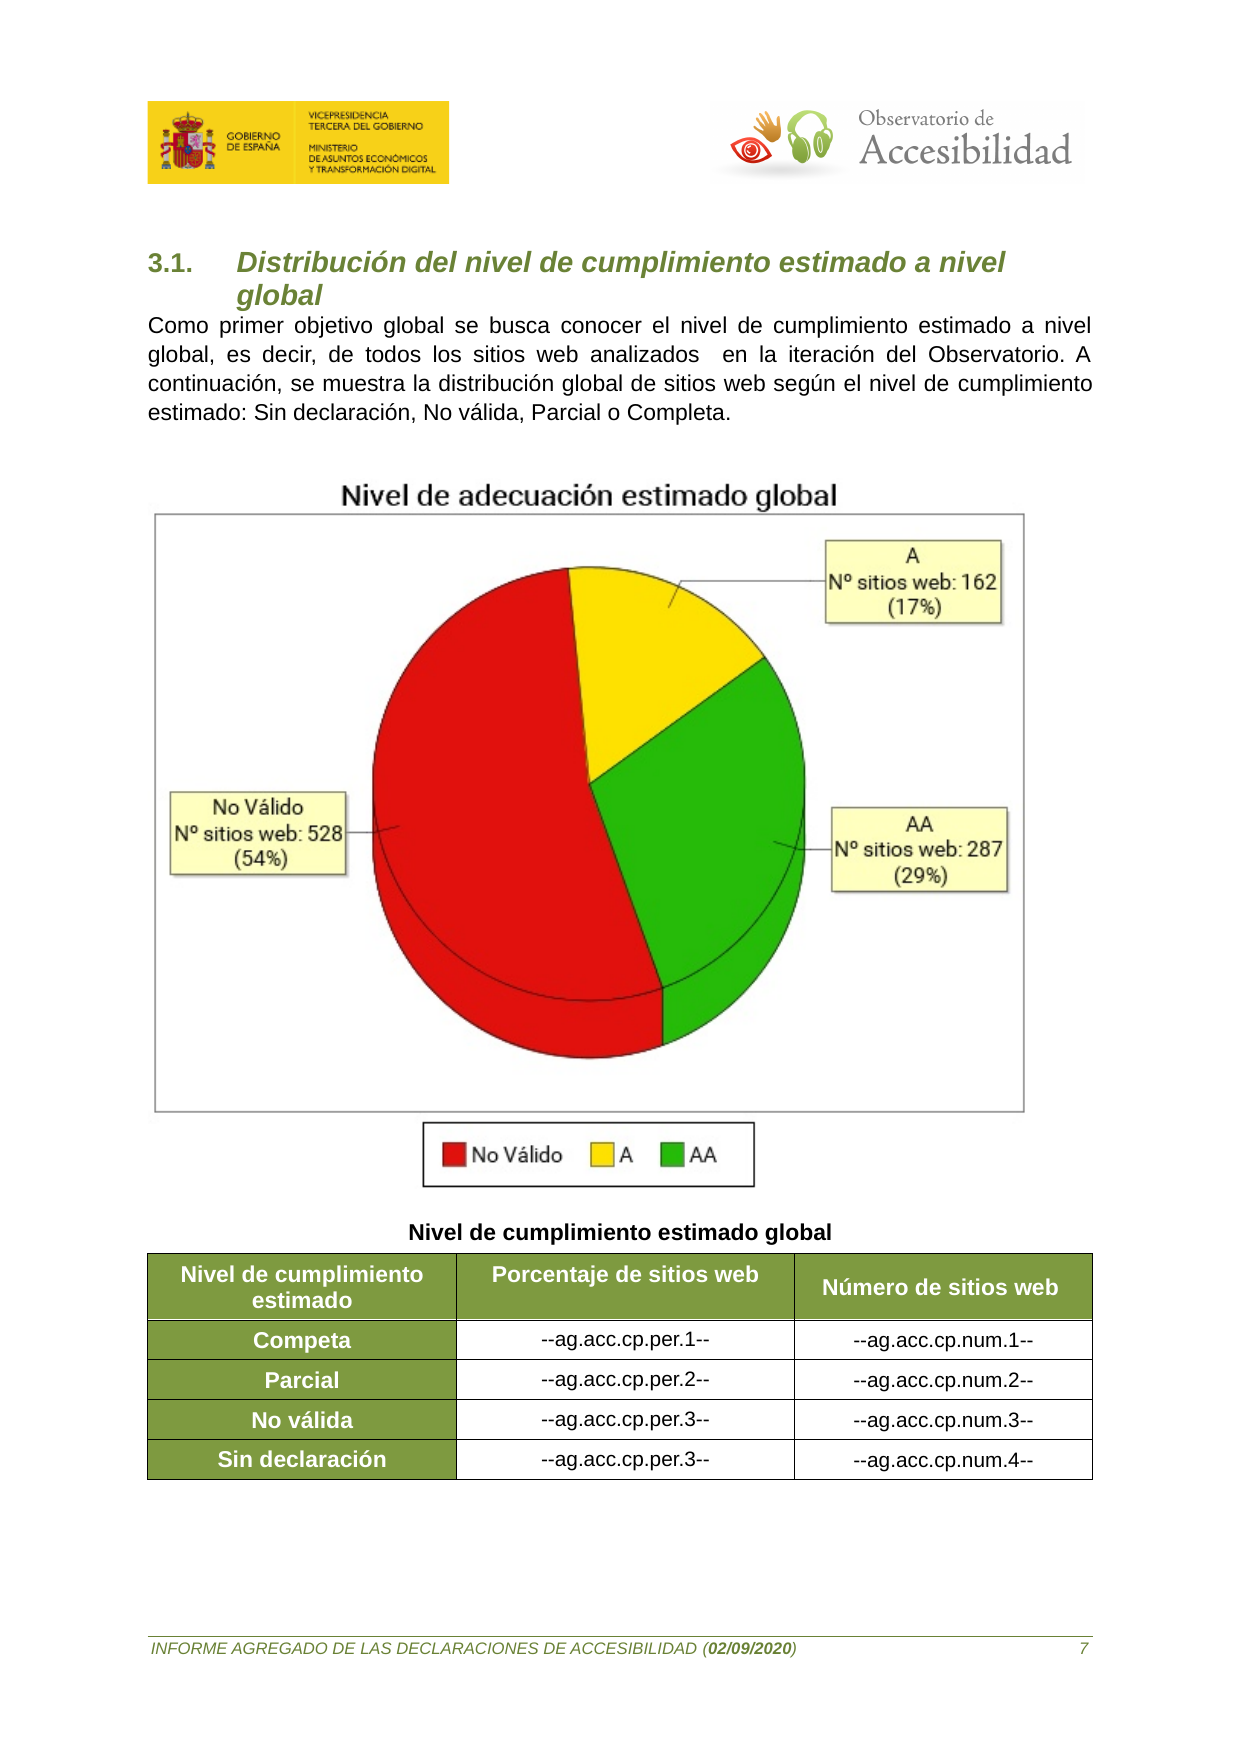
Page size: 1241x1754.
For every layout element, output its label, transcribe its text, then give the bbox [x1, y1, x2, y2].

table_header Porcentaje de sitios web [457, 1254, 794, 1319]
picture [147, 478, 1031, 1189]
text Nivel de cumplimiento estimado global [148, 1219, 1092, 1245]
table_cell --ag.acc.cp.per.1-- [457, 1321, 794, 1359]
picture [147, 101, 450, 184]
table_header Nivel de cumplimiento estimado [148, 1254, 456, 1319]
table_cell No válida [148, 1400, 456, 1439]
table_cell --ag.acc.cp.num.2-- [795, 1360, 1092, 1399]
table_cell Competa [148, 1321, 456, 1359]
table_cell Parcial [148, 1360, 456, 1399]
table_cell --ag.acc.cp.num.4-- [795, 1440, 1092, 1479]
subtitle Distribución del nivel de cumplimiento estimado a nivel global [148, 245, 1092, 312]
table_cell --ag.acc.cp.per.2-- [457, 1360, 794, 1399]
table_cell --ag.acc.cp.per.3-- [457, 1400, 794, 1439]
table_cell --ag.acc.cp.per.3-- [457, 1440, 794, 1479]
table_cell --ag.acc.cp.num.3-- [795, 1400, 1092, 1439]
text Como primer objetivo global se busca conocer el nivel de cumplimiento estimado a nivel global, es decir, de todos los sitios web analizados en la iteración del Observatorio. A continuación, se muestra la distribución global de sitios web según el nivel de cumplimiento estimado: Sin declaración, No válida, Parcial o Completa. [148, 312, 1092, 425]
table_cell --ag.acc.cp.num.1-- [795, 1321, 1092, 1359]
table_cell Sin declaración [148, 1440, 456, 1479]
picture [710, 101, 1086, 184]
table_header Número de sitios web [795, 1254, 1092, 1319]
